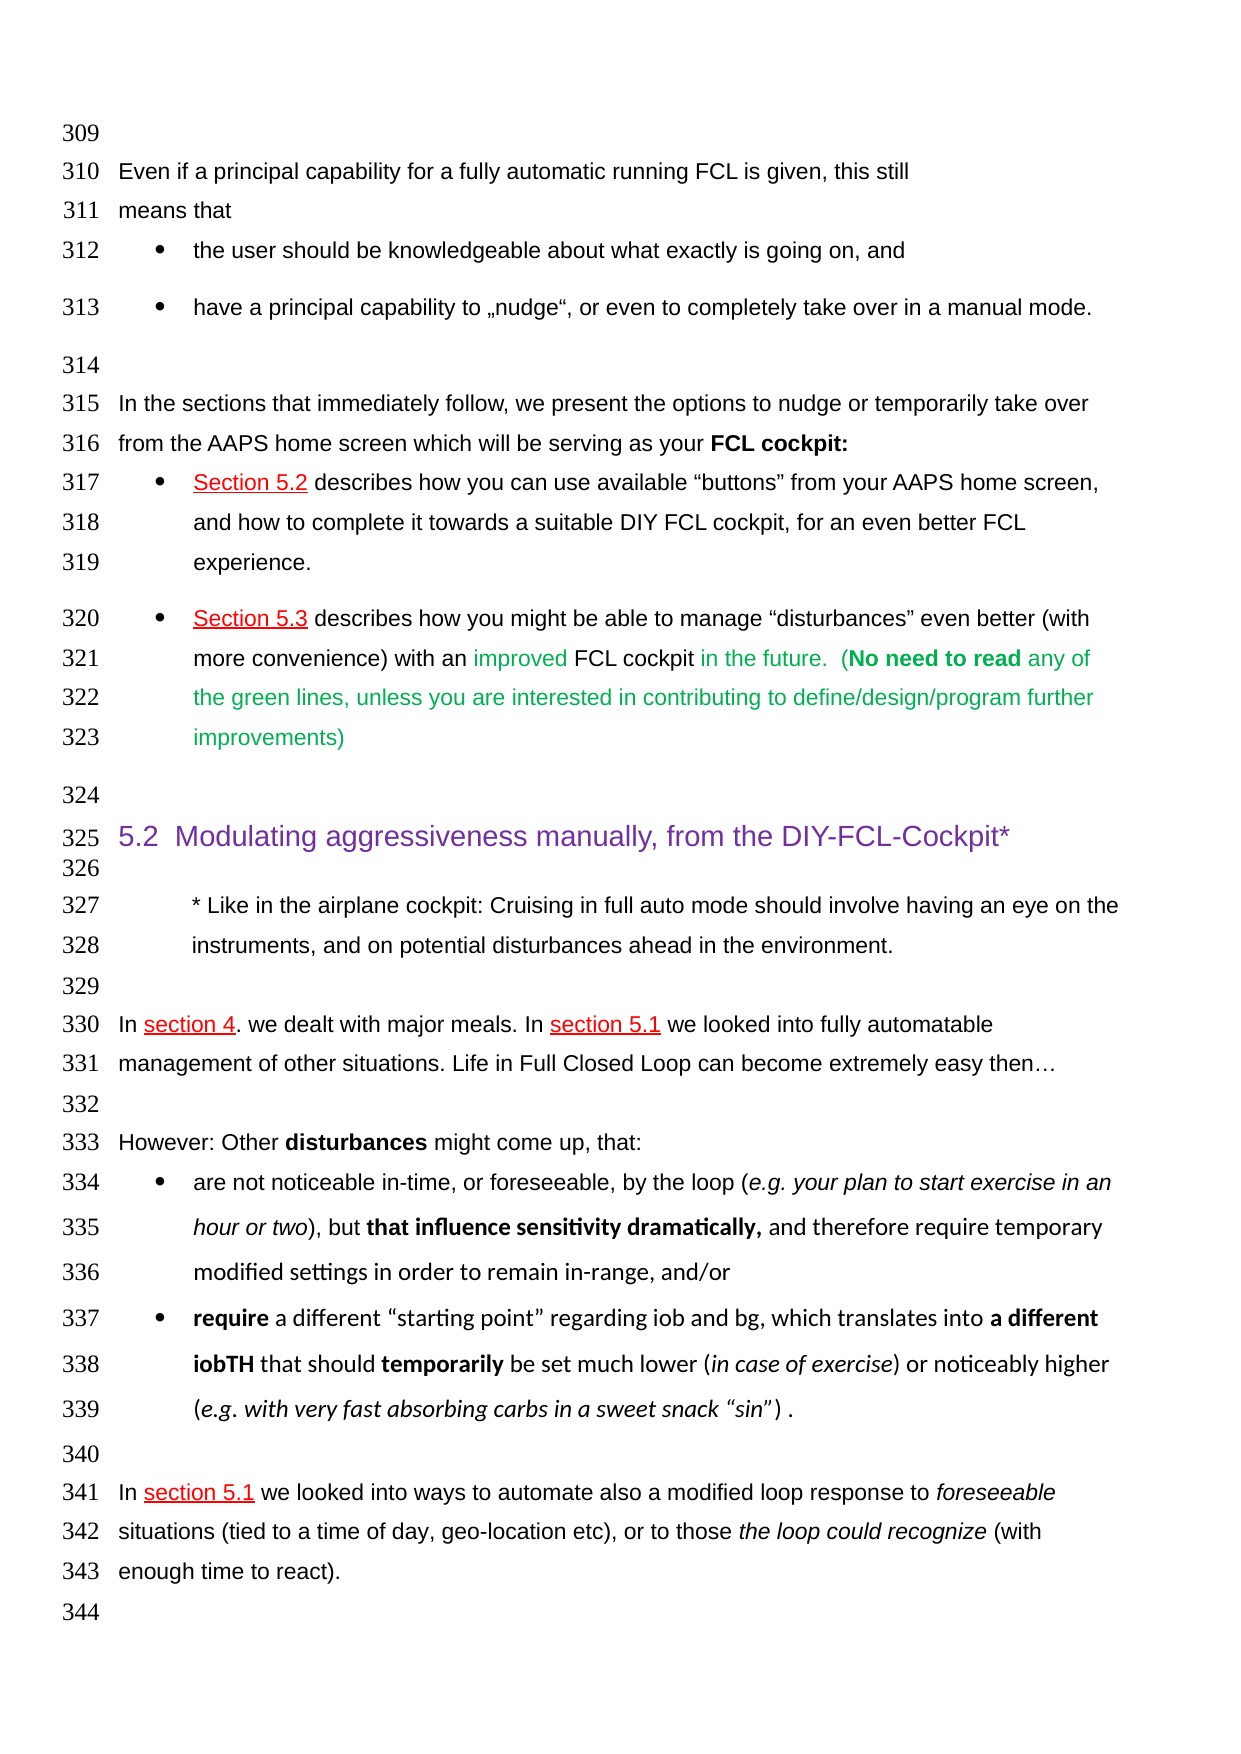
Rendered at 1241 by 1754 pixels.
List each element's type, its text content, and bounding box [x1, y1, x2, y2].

text In section 5.1 we looked into ways to automate also a modified loop response to foreseeable situations (tied to a time of day, geo-location etc), or to those the loop could recognize (with enough time to react). [118, 1479, 1122, 1584]
list Section 5.2 describes how you can use available “buttons” from your AAPS home screen, and how to complete it towards a suitable DIY FCL cockpit, for an even better FCL experience. [156, 469, 1122, 575]
list are not noticeable in-time, or foreseeable, by the loop (e.g. your plan to start exercise in an hour or two), but that influence sensitivity dramatically, and therefore require temporary modified settings in order to remain in-range, and/or [156, 1168, 1122, 1287]
text * Like in the airplane cockpit: Cruising in full auto mode should involve having an eye on the instruments, and on potential disturbances ahead in the environment. [192, 892, 1122, 958]
list the user should be knowledgeable about what exactly is going on, and [156, 237, 1122, 263]
text In the sections that immediately follow, we present the options to nudge or temporarily take over from the AAPS home screen which will be serving as your FCL cockpit: [118, 390, 1122, 456]
text In section 4. we dealt with major meals. In section 5.1 we looked into fully automatable management of other situations. Life in Full Closed Loop can become extremely easy then… [118, 1011, 1122, 1076]
text Even if a principal capability for a fully automatic running FCL is given, this still [118, 158, 1122, 184]
text means that [118, 197, 1122, 223]
text However: Other disturbances might come up, that: [118, 1129, 1122, 1155]
text 5.2 Modulating aggressiveness manually, from the DIY-FCL-Cockpit* [118, 819, 1122, 853]
list have a principal capability to „nudge“, or even to completely take over in a manual mode. [156, 293, 1122, 320]
list Section 5.3 describes how you might be able to manage “disturbances” even better (with more convenience) with an improved FCL cockpit in the future. (No need to read any of the green lines, unless you are interested in contributing to define/design/program further improvements) [156, 604, 1122, 750]
list require a different “starting point” regarding iob and bg, which translates into a different iobTH that should temporarily be set much lower (in case of exercise) or noticeably higher (e.g. with very fast absorbing carbs in a sweet snack “sin”) . [156, 1302, 1122, 1424]
